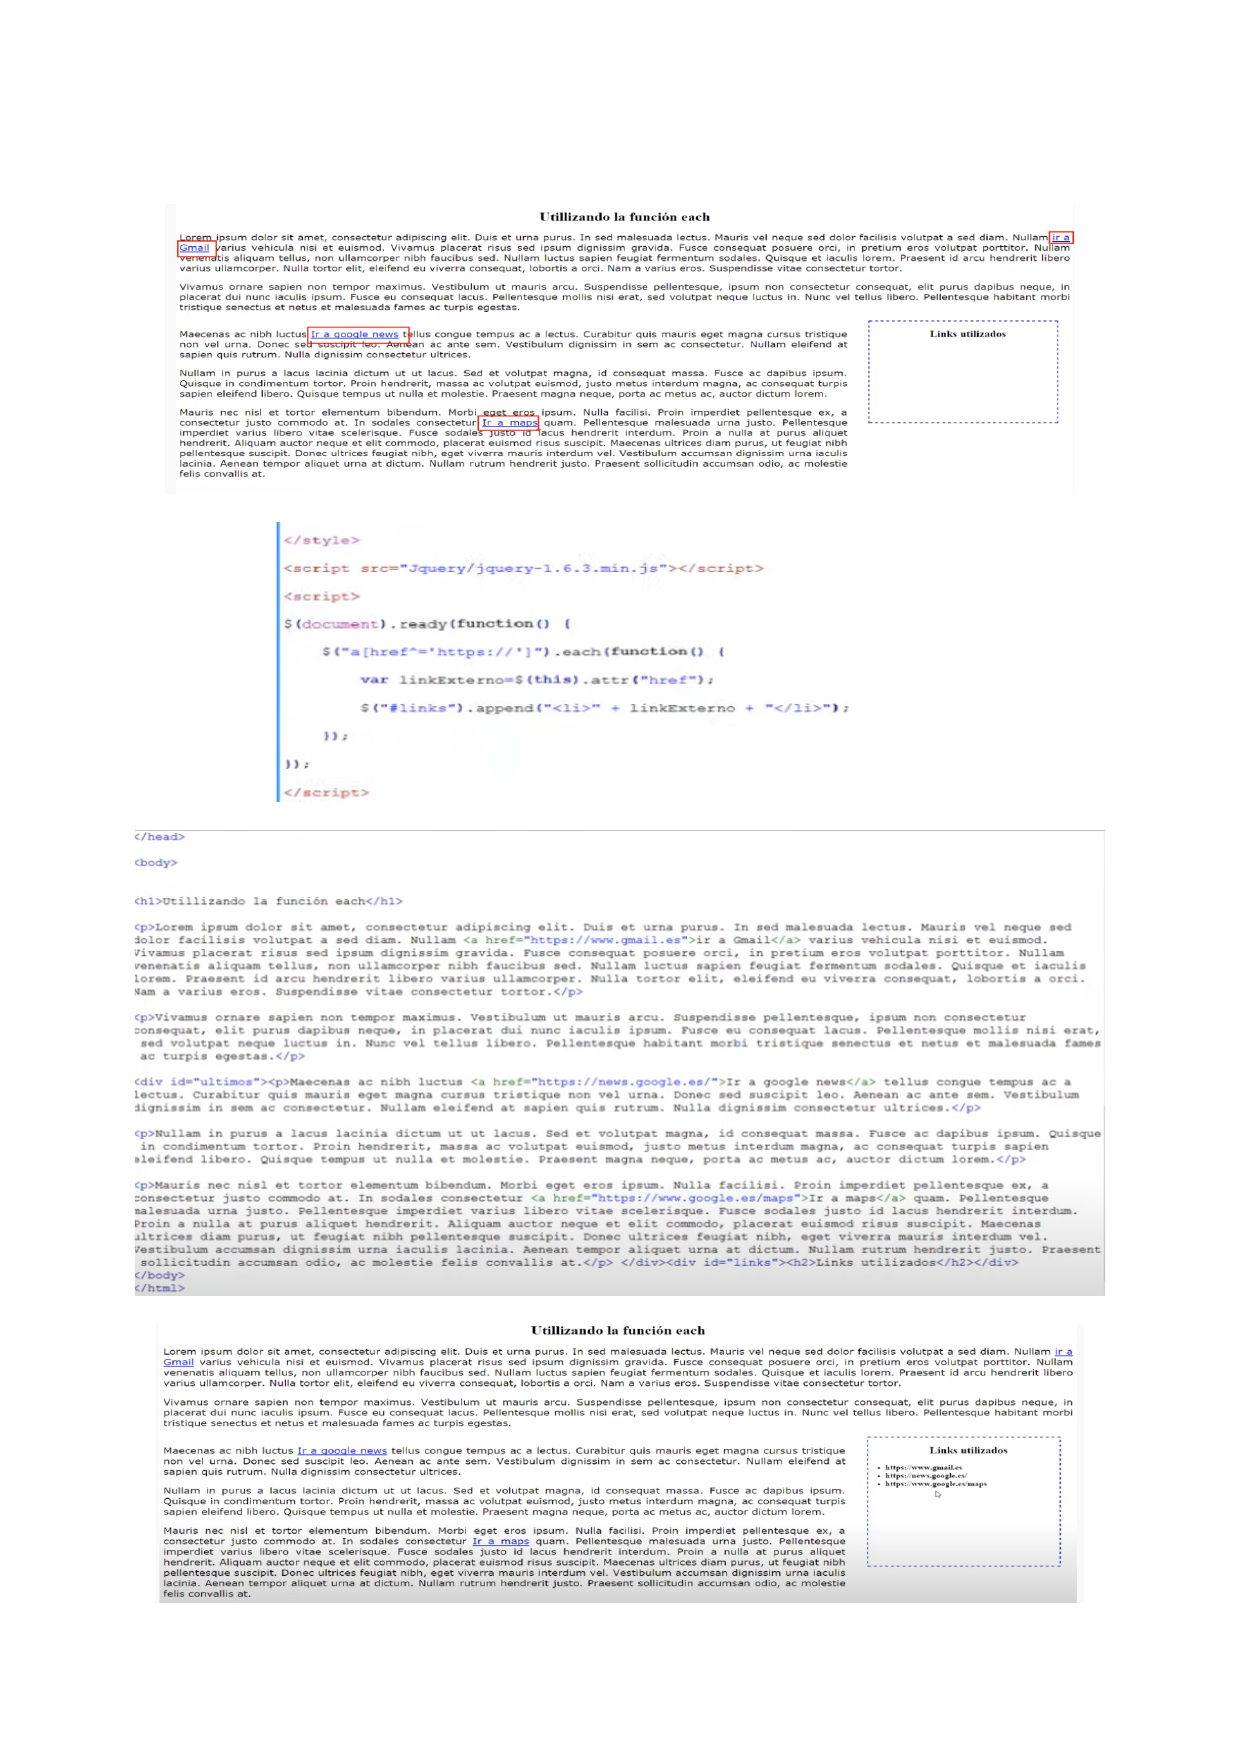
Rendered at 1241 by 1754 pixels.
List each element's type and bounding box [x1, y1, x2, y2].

picture [134, 830, 1106, 1296]
picture [165, 204, 1075, 494]
picture [276, 522, 964, 802]
picture [155, 1323, 1085, 1603]
